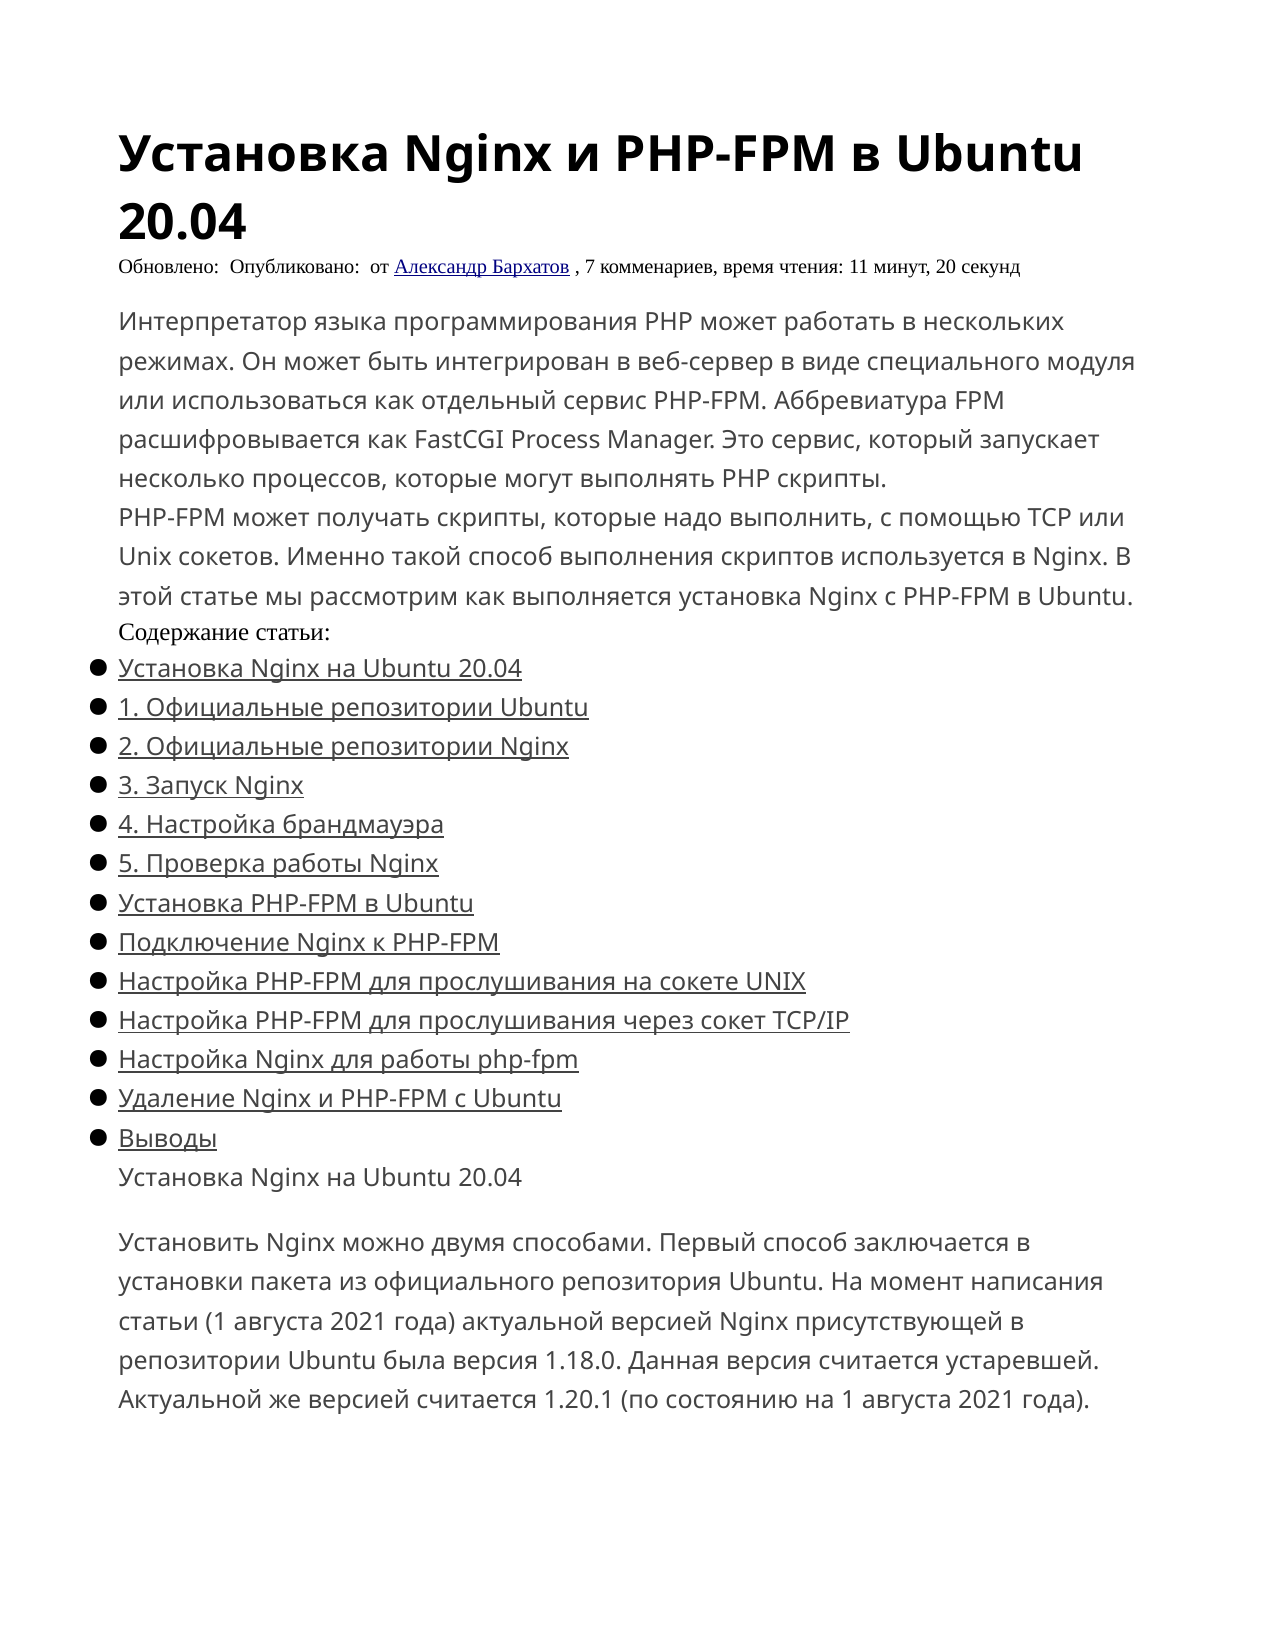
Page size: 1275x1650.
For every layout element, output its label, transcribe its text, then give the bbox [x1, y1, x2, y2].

text Интерпретатор языка программирования PHP может работать в нескольких режимах. Он может быть интегрирован в веб-сервер в виде специального модуля или использоваться как отдельный сервис PHP-FPM. Аббревиатура FPM расшифровывается как FastCGI Process Manager. Это сервис, который запускает несколько процессов, которые могут выполнять PHP скрипты. [118, 304, 1157, 495]
list Настройка PHP-FPM для прослушивания на сокете UNIX [118, 964, 1157, 998]
list 1. Официальные репозитории Ubuntu [118, 689, 1157, 723]
list Настройка PHP-FPM для прослушивания через сокет TCP/IP [118, 1003, 1157, 1037]
text PHP-FPM может получать скрипты, которые надо выполнить, с помощью TCP или Unix сокетов. Именно такой способ выполнения скриптов используется в Nginx. В этой статье мы рассмотрим как выполняется установка Nginx с PHP-FPM в Ubuntu. [118, 500, 1157, 612]
list Установка Nginx на Ubuntu 20.04 [118, 650, 1157, 684]
subtitle Установка Nginx на Ubuntu 20.04 [118, 1159, 1157, 1193]
list 4. Настройка брандмауэра [118, 807, 1157, 841]
text Обновлено: Опубликовано: от Александр Бархатов , 7 комменариев, время чтения: 11 минут, 20 секунд [118, 254, 1157, 278]
list 3. Запуск Nginx [118, 768, 1157, 802]
list Установка PHP-FPM в Ubuntu [118, 885, 1157, 919]
list Удаление Nginx и PHP-FPM с Ubuntu [118, 1081, 1157, 1115]
list 2. Официальные репозитории Nginx [118, 729, 1157, 763]
list Подключение Nginx к PHP-FPM [118, 924, 1157, 958]
text Содержание статьи: [118, 617, 1157, 646]
text Установить Nginx можно двумя способами. Первый способ заключается в установки пакета из официального репозитория Ubuntu. На момент написания статьи (1 августа 2021 года) актуальной версией Nginx присутствующей в репозитории Ubuntu была версия 1.18.0. Данная версия считается устаревшей. Актуальной же версией считается 1.20.1 (по состоянию на 1 августа 2021 года). [118, 1225, 1157, 1416]
list Настройка Nginx для работы php-fpm [118, 1042, 1157, 1076]
list 5. Проверка работы Nginx [118, 846, 1157, 880]
subtitle Установка Nginx и PHP-FPM в Ubuntu 20.04 [118, 118, 1157, 254]
list Выводы [118, 1120, 1157, 1154]
